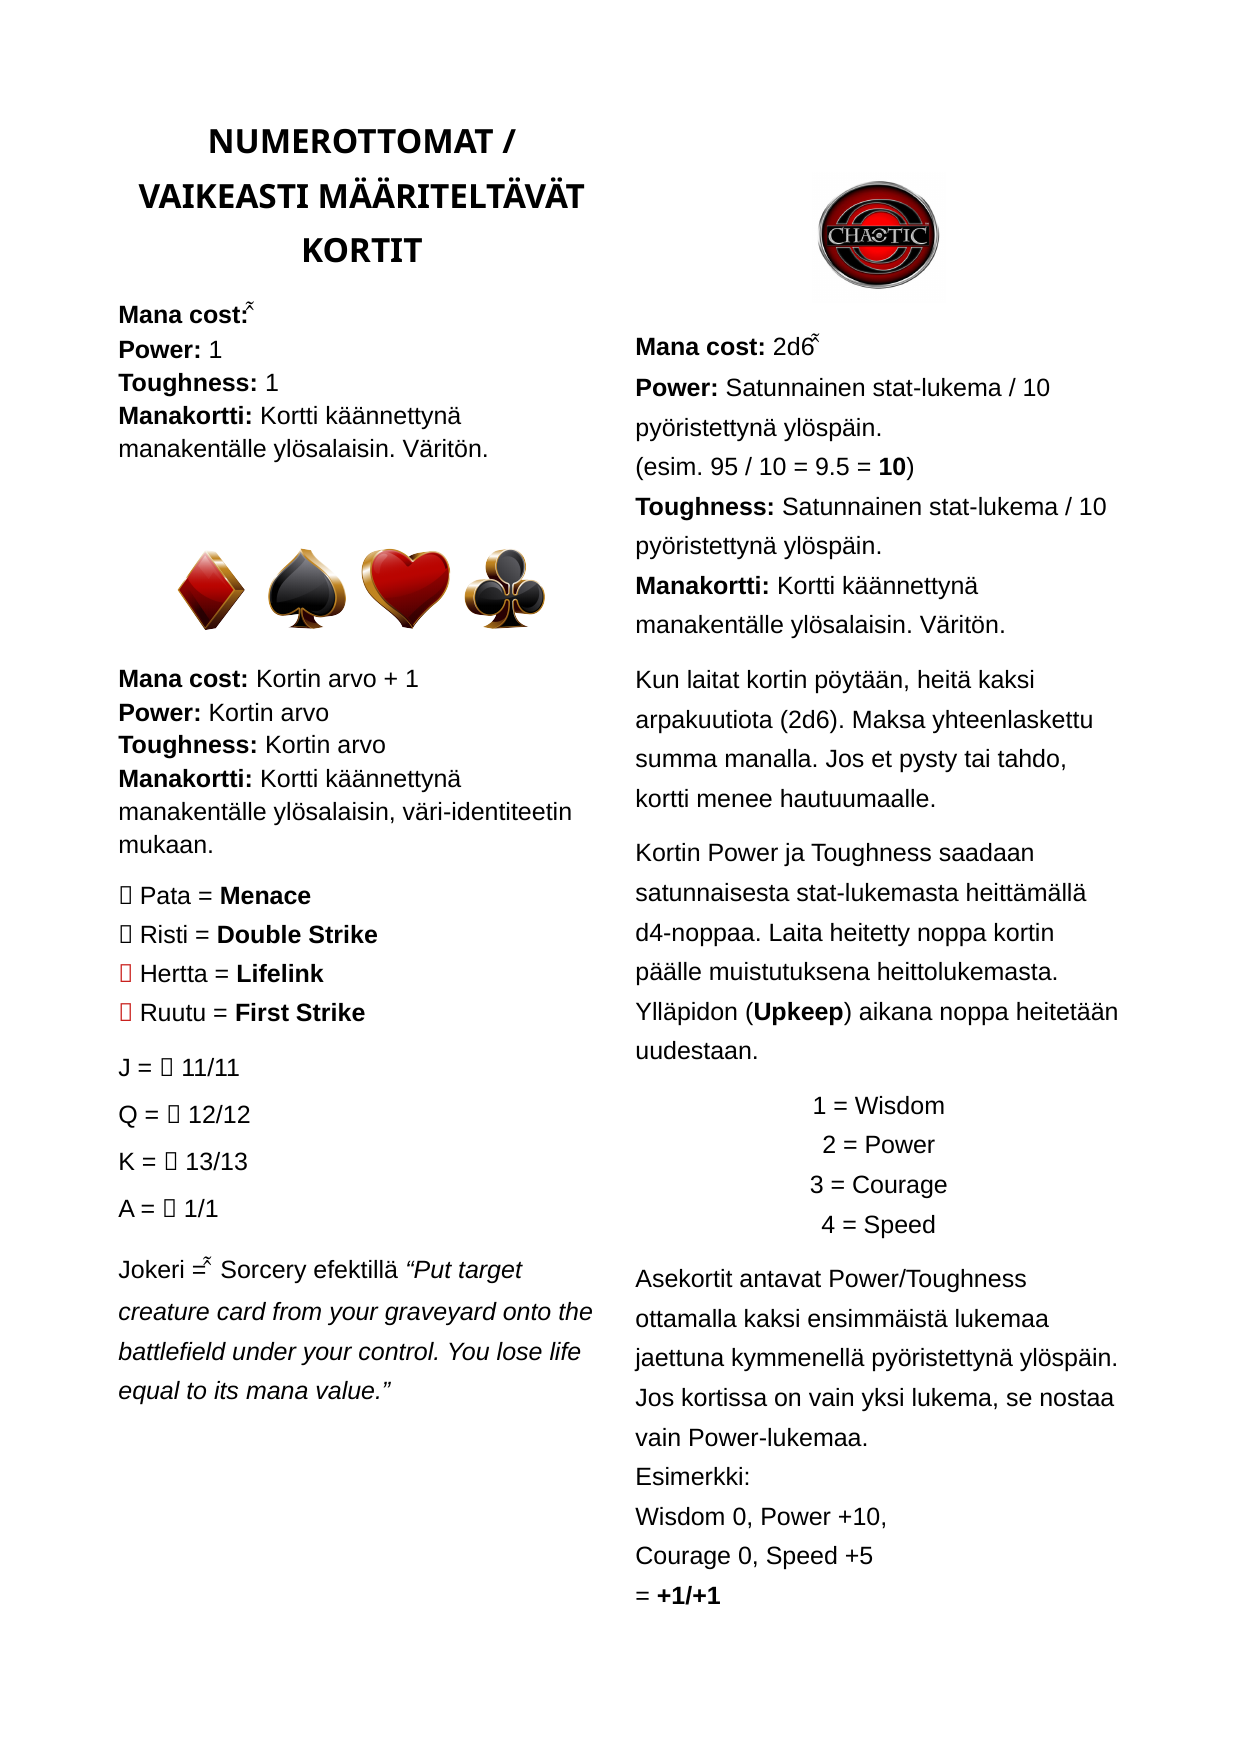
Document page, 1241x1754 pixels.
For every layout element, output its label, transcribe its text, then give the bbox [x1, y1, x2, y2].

text Mana cost: Kortin arvo + 1 Power: Kortin arvo Toughness: Kortin arvo Manakortti: Kortti käännettynä manakentälle ylösalaisin, väri-identiteetin mukaan. [118, 664, 605, 858]
text Asekortit antavat Power/Toughness ottamalla kaksi ensimmäistä lukemaa jaettuna kymmenellä pyöristettynä ylöspäin. Jos kortissa on vain yksi lukema, se nostaa vain Power-lukemaa. Esimerkki: Wisdom 0, Power +10, Courage 0, Speed +5 = +1/+1 [635, 1264, 1122, 1610]
picture [169, 530, 554, 637]
text Kun laitat kortin pöytään, heitä kaksi arpakuutiota (2d6). Maksa yhteenlaskettu summa manalla. Jos et pysty tai tahdo, kortti menee hautuumaalle. [635, 665, 1122, 813]
text Jokeri =  Sorcery efektillä “Put target creature card from your graveyard onto the battlefield under your control. You lose life equal to its mana value.” [118, 1252, 605, 1405]
text 1 = Wisdom 2 = Power 3 = Courage 4 = Speed [635, 1091, 1122, 1238]
text J =  11/11 Q =  12/12 K =  13/13 A =  1/1 [118, 1049, 605, 1224]
text Mana cost:  Power: 1 Toughness: 1 Manakortti: Kortti käännettynä manakentälle ylösalaisin. Väritön. [118, 297, 605, 463]
picture [811, 172, 946, 303]
text Mana cost: 2d6  Power: Satunnainen stat-lukema / 10 pyöristettynä ylöspäin. (esim. 95 / 10 = 9.5 = 10) Toughness: Satunnainen stat-lukema / 10 pyöristettynä ylöspäin. Manakortti: Kortti käännettynä manakentälle ylösalaisin. Väritön. [635, 328, 1122, 639]
text Kortin Power ja Toughness saadaan satunnaisesta stat-lukemasta heittämällä d4-noppaa. Laita heitetty noppa kortin päälle muistutuksena heittolukemasta. Ylläpidon (Upkeep) aikana noppa heitetään uudestaan. [635, 838, 1122, 1065]
text NUMEROTTOMAT / VAIKEASTI MÄÄRITELTÄVÄT KORTIT [118, 118, 605, 272]
text  Pata = Menace  Risti = Double Strike  Hertta = Lifelink  Ruutu = First Strike [118, 878, 605, 1029]
